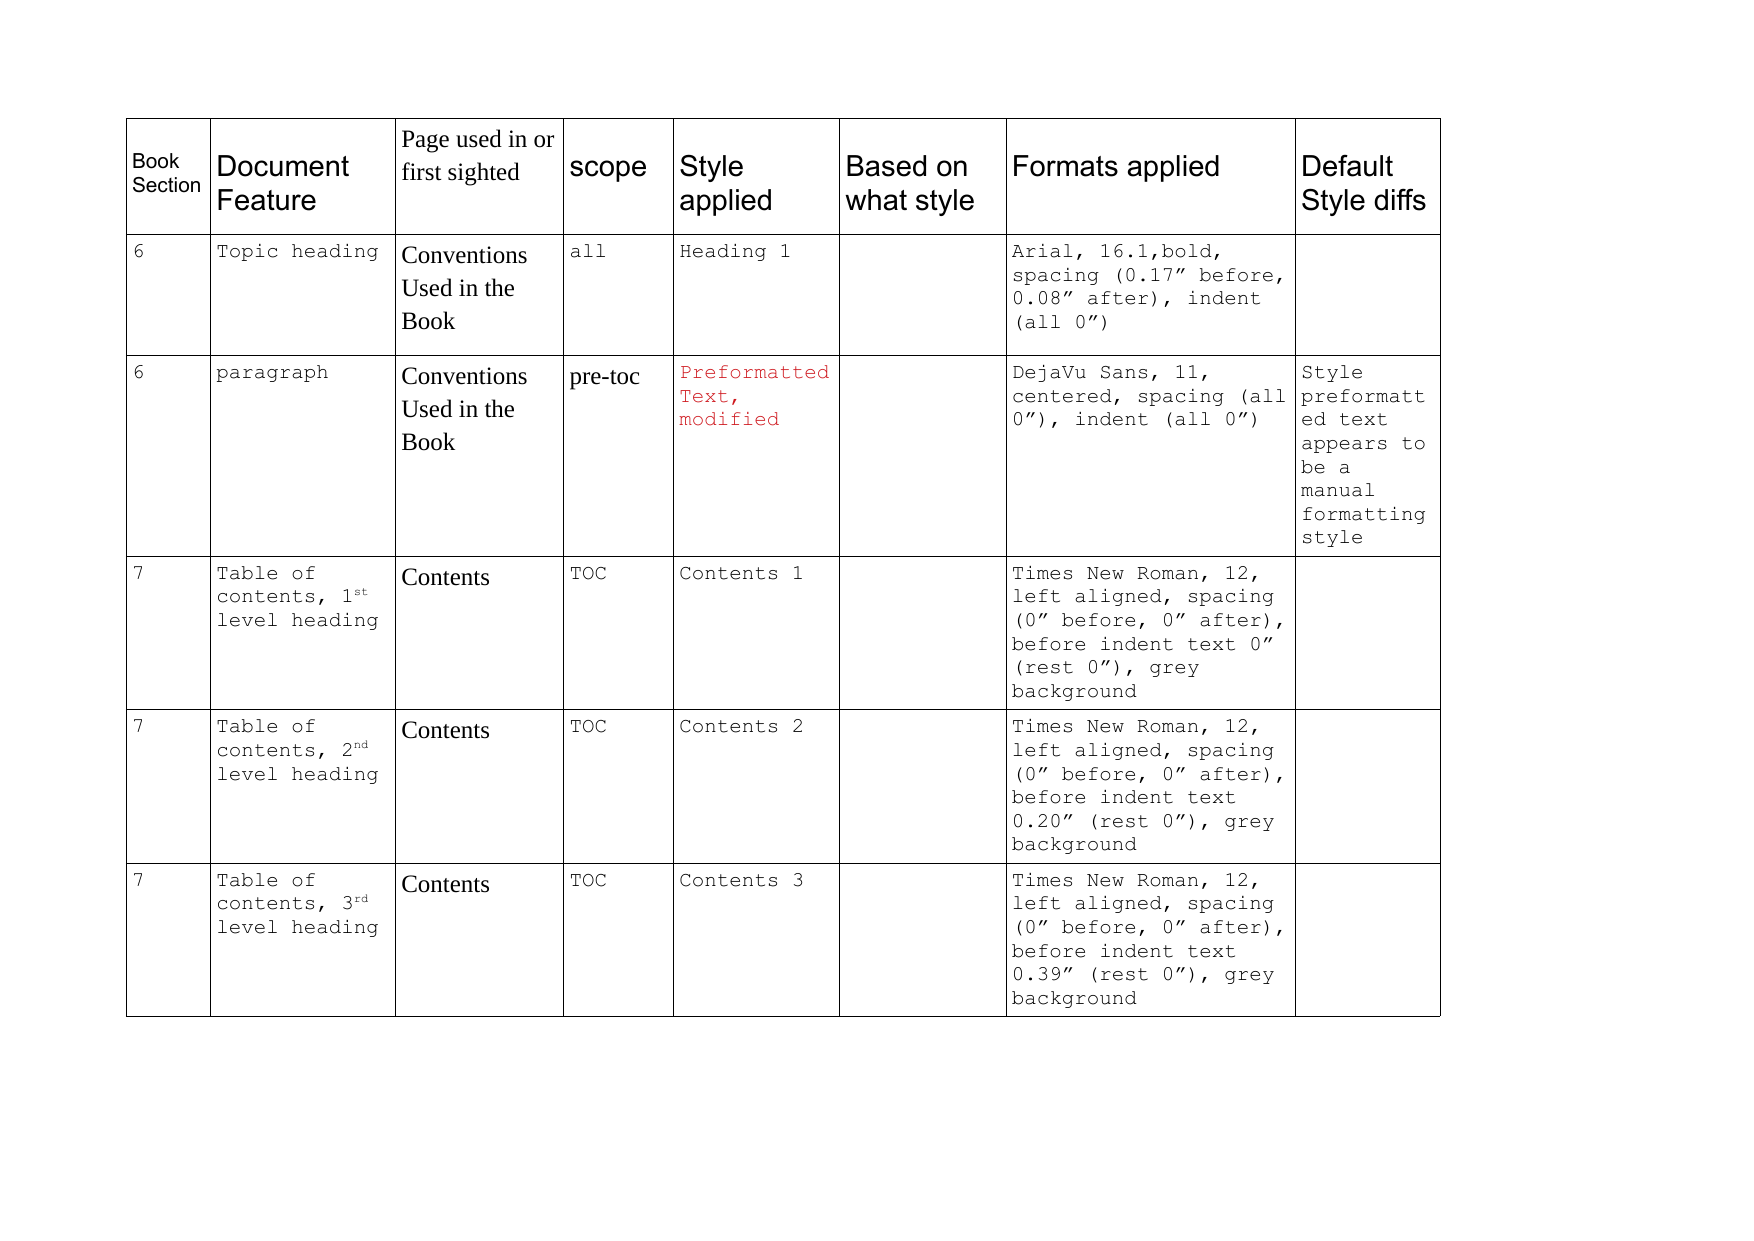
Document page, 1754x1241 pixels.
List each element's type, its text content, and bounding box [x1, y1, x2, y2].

table_cell 7 [127, 710, 210, 863]
table_cell Contents 2 [674, 710, 839, 863]
table_cell Table of contents, 1st level heading [211, 557, 395, 709]
table_cell Times New Roman, 12, left aligned, spacing (0” before, 0” after), before indent text 0.39” (rest 0”), grey background [1007, 864, 1295, 1016]
table_cell Conventions Used in the Book [396, 235, 563, 355]
table_cell DejaVu Sans, 11, centered, spacing (all 0”), indent (all 0”) [1007, 356, 1295, 556]
table_cell Table of contents, 2nd level heading [211, 710, 395, 863]
table_cell Table of contents, 3rd level heading [211, 864, 395, 1016]
table_cell Style preformatted text appears to be a manual formatting style [1296, 356, 1440, 556]
table_cell [1296, 235, 1440, 355]
table_cell 7 [127, 557, 210, 709]
table_header Document Feature [211, 119, 395, 234]
table_cell [1296, 557, 1440, 709]
table_cell [840, 710, 1006, 863]
table_cell Contents [396, 557, 563, 709]
table_header Style applied [674, 119, 839, 234]
table_cell Conventions Used in the Book [396, 356, 563, 556]
table_cell [840, 864, 1006, 1016]
table_cell Contents [396, 864, 563, 1016]
table_cell Preformatted Text, modified [674, 356, 839, 556]
table_header Book Section [127, 119, 210, 234]
table_header Page used in or first sighted [396, 119, 563, 234]
table_cell Contents 1 [674, 557, 839, 709]
table_cell Heading 1 [674, 235, 839, 355]
table_cell all [564, 235, 673, 355]
table_cell pre-toc [564, 356, 673, 556]
table_cell Contents 3 [674, 864, 839, 1016]
table_cell Times New Roman, 12, left aligned, spacing (0” before, 0” after), before indent text 0” (rest 0”), grey background [1007, 557, 1295, 709]
table_cell 6 [127, 356, 210, 556]
table_header Default Style diffs [1296, 119, 1440, 234]
table_cell Contents [396, 710, 563, 863]
table_header Formats applied [1007, 119, 1295, 234]
table_cell Arial, 16.1,bold, spacing (0.17” before, 0.08” after), indent (all 0”) [1007, 235, 1295, 355]
table_header scope [564, 119, 673, 234]
table_cell TOC [564, 710, 673, 863]
table_cell [840, 235, 1006, 355]
table_cell Times New Roman, 12, left aligned, spacing (0” before, 0” after), before indent text 0.20” (rest 0”), grey background [1007, 710, 1295, 863]
table_cell [840, 356, 1006, 556]
table_cell Topic heading [211, 235, 395, 355]
table_cell 6 [127, 235, 210, 355]
table_cell TOC [564, 864, 673, 1016]
table_cell [1296, 864, 1440, 1016]
table_cell [1296, 710, 1440, 863]
table_cell 7 [127, 864, 210, 1016]
table_cell TOC [564, 557, 673, 709]
table_cell [840, 557, 1006, 709]
table_header Based on what style [840, 119, 1006, 234]
table_cell paragraph [211, 356, 395, 556]
